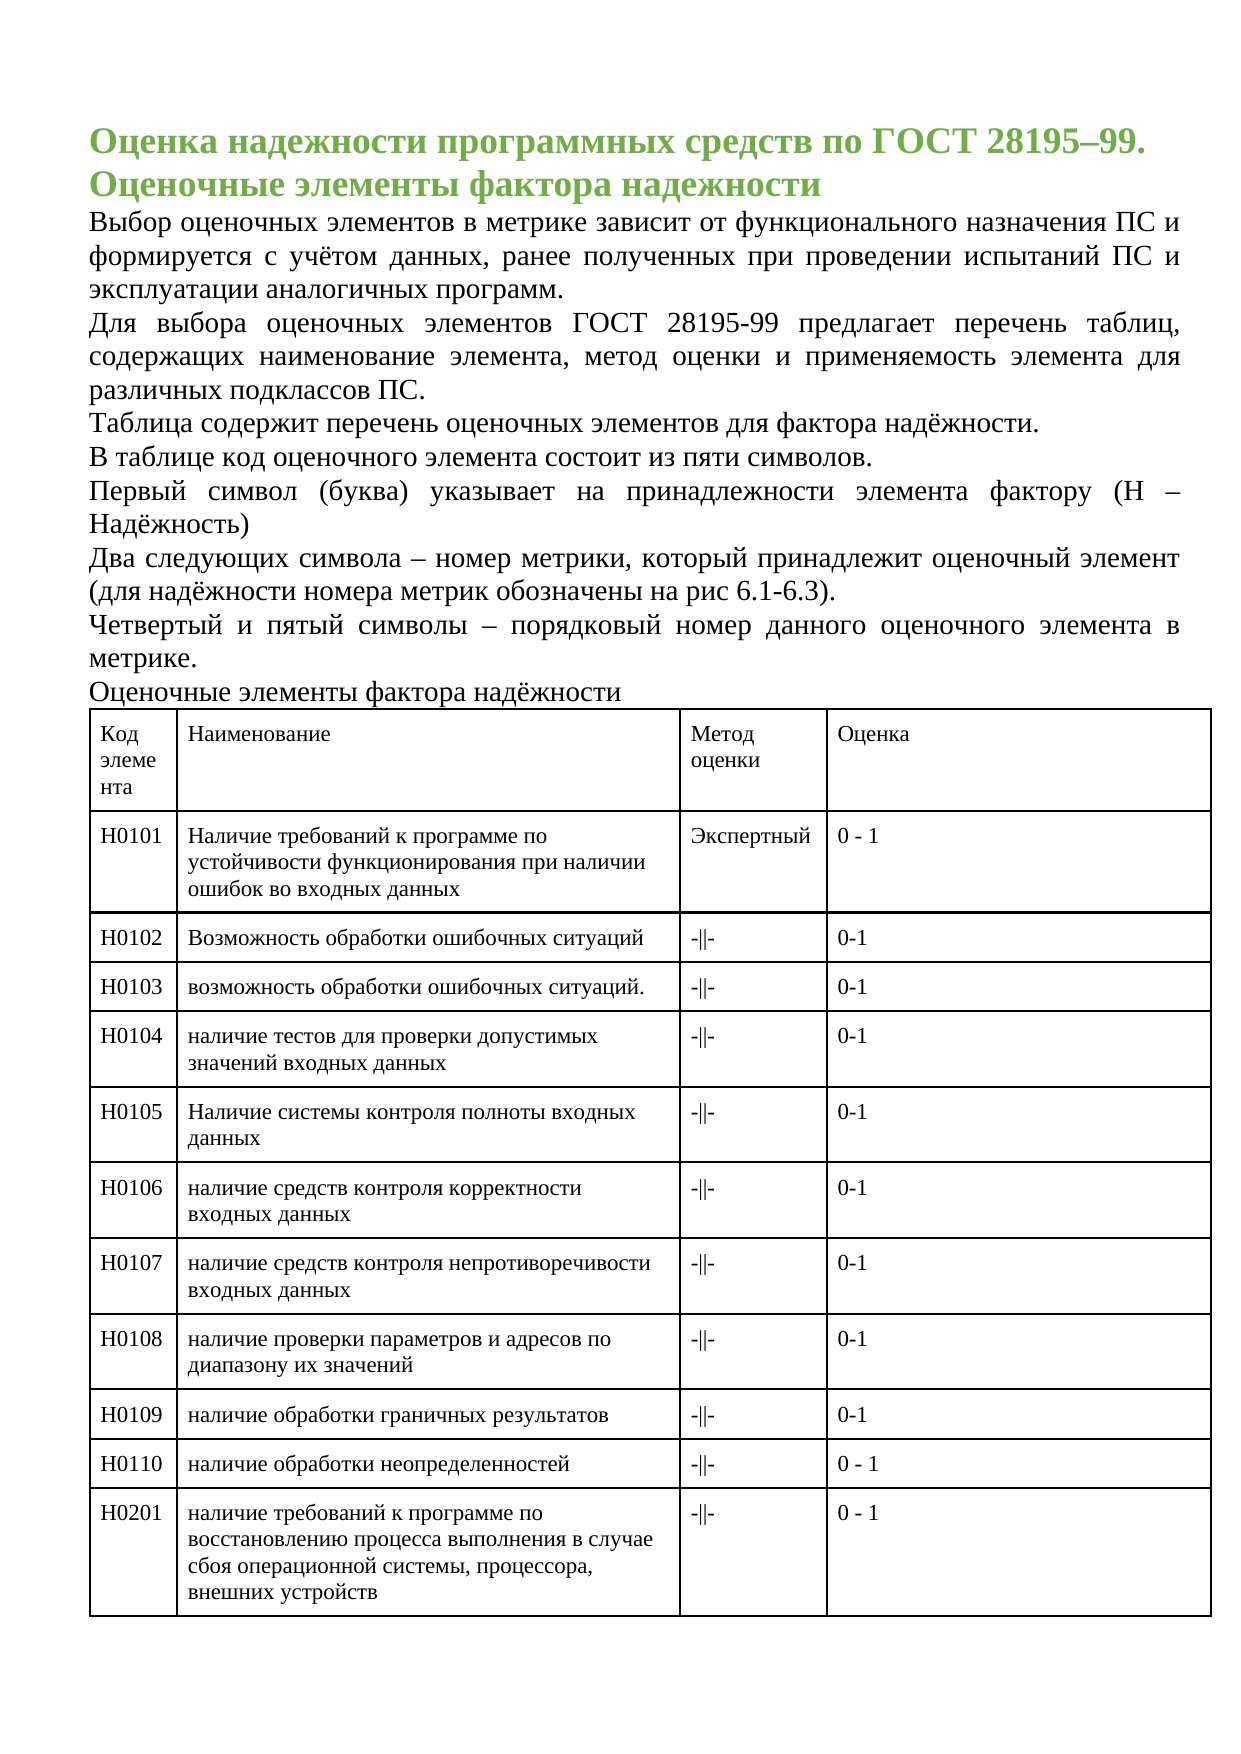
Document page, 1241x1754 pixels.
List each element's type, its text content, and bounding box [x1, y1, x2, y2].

table_cell Н0102 [91, 914, 176, 961]
table_cell H0106 [91, 1163, 176, 1237]
table_cell -||- [681, 1390, 826, 1437]
table_cell Возможность обработки ошибочных ситуаций [178, 914, 679, 961]
table_header Оценка [828, 710, 1210, 809]
table_cell наличие тестов для проверки допустимых значений входных данных [178, 1012, 679, 1086]
table_cell 0-1 [828, 1390, 1210, 1437]
table_cell Наличие системы контроля полноты входных данных [178, 1088, 679, 1161]
table_cell 0-1 [828, 963, 1210, 1010]
table_cell H0108 [91, 1315, 176, 1388]
text Выбор оценочных элементов в метрике зависит от функционального назначения ПС и формируется с учётом данных, ранее полученных при проведении испытаний ПС и эксплуатации аналогичных программ. [89, 204, 1181, 305]
table_cell Н0103 [91, 963, 176, 1010]
table_cell H0201 [91, 1489, 176, 1615]
table_cell 0-1 [828, 1163, 1210, 1237]
table_cell Н0105 [91, 1088, 176, 1161]
table_cell Н0101 [91, 812, 176, 911]
text Первый символ (буква) указывает на принадлежности элемента фактору (Н – Надёжность) [89, 473, 1181, 540]
table_cell -||- [681, 1012, 826, 1086]
text Оценка надежности программных средств по ГОСТ 28195–99. Оценочные элементы фактора надежности [89, 118, 1181, 204]
table_cell 0 - 1 [828, 812, 1210, 911]
table_cell H0107 [91, 1239, 176, 1312]
table_cell -||- [681, 1489, 826, 1615]
table_cell Н0104 [91, 1012, 176, 1086]
text Оценочные элементы фактора надёжности [89, 674, 1181, 707]
table_cell 0 - 1 [828, 1440, 1210, 1487]
table_header Код элемента [91, 710, 176, 809]
text Два следующих символа – номер метрики, который принадлежит оценочный элемент (для надёжности номера метрик обозначены на рис 6.1-6.3). [89, 540, 1181, 607]
table_cell возможность обработки ошибочных ситуаций. [178, 963, 679, 1010]
table_cell наличие средств контроля корректности входных данных [178, 1163, 679, 1237]
table_cell Наличие требований к программе по устойчивости функционирования при наличии ошибок во входных данных [178, 812, 679, 911]
table_cell наличие обработки неопределенностей [178, 1440, 679, 1487]
table_cell -||- [681, 1163, 826, 1237]
table_cell наличие средств контроля непротиворечивости входных данных [178, 1239, 679, 1312]
table_cell 0-1 [828, 914, 1210, 961]
text В таблице код оценочного элемента состоит из пяти символов. [89, 439, 1181, 473]
table_cell 0-1 [828, 1088, 1210, 1161]
table_cell -||- [681, 914, 826, 961]
table_cell -||- [681, 1239, 826, 1312]
table_header Наименование [178, 710, 679, 809]
table_cell 0 - 1 [828, 1489, 1210, 1615]
table_cell 0-1 [828, 1315, 1210, 1388]
table_cell H0109 [91, 1390, 176, 1437]
table_cell -||- [681, 963, 826, 1010]
table_cell H0110 [91, 1440, 176, 1487]
table_cell наличие обработки граничных результатов [178, 1390, 679, 1437]
text Для выбора оценочных элементов ГОСТ 28195-99 предлагает перечень таблиц, содержащих наименование элемента, метод оценки и применяемость элемента для различных подклассов ПС. [89, 305, 1181, 406]
table_cell наличие требований к программе по восстановлению процесса выполнения в случае сбоя операционной системы, процессора, внешних устройств [178, 1489, 679, 1615]
table_cell наличие проверки параметров и адресов по диапазону их значений [178, 1315, 679, 1388]
table_header Метод оценки [681, 710, 826, 809]
table_cell -||- [681, 1440, 826, 1487]
text Таблица содержит перечень оценочных элементов для фактора надёжности. [89, 406, 1181, 439]
table_cell -||- [681, 1315, 826, 1388]
text Четвертый и пятый символы – порядковый номер данного оценочного элемента в метрике. [89, 607, 1181, 674]
table_cell -||- [681, 1088, 826, 1161]
table_cell 0-1 [828, 1012, 1210, 1086]
table_cell 0-1 [828, 1239, 1210, 1312]
table_cell Экспертный [681, 812, 826, 911]
